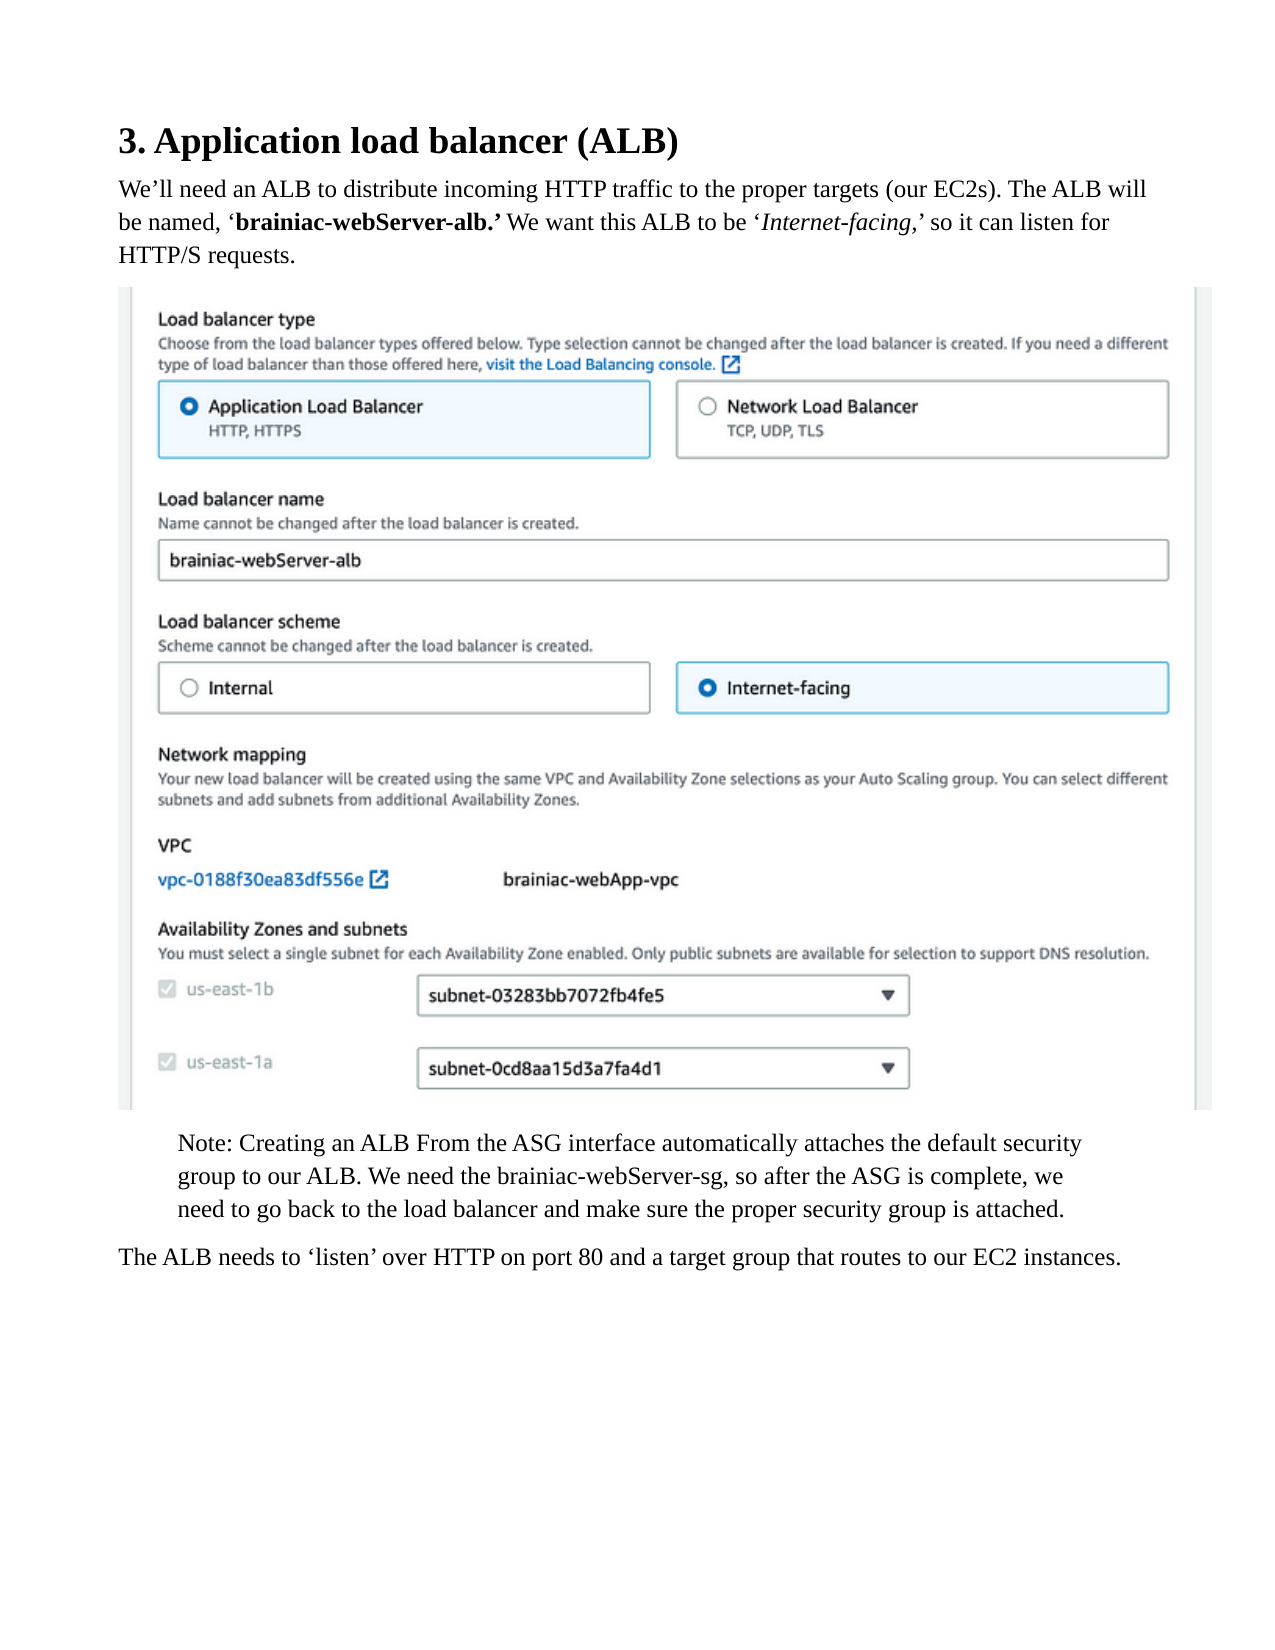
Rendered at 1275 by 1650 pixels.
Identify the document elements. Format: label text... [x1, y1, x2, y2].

picture [118, 287, 1212, 1110]
text The ALB needs to ‘listen’ over HTTP on port 80 and a target group that routes to our EC2 instances. [118, 1242, 1157, 1271]
text Note: Creating an ALB From the ASG interface automatically attaches the default security group to our ALB. We need the brainiac-webServer-sg, so after the ASG is complete, we need to go back to the load balancer and make sure the proper security group is attached. [177, 1128, 1098, 1223]
subtitle 3. Application load balancer (ALB) [118, 118, 1157, 161]
text We’ll need an ALB to distribute incoming HTTP traffic to the proper targets (our EC2s). The ALB will be named, ‘brainiac-webServer-alb.’ We want this ALB to be ‘Internet-facing,’ so it can listen for HTTP/S requests. [118, 174, 1157, 268]
